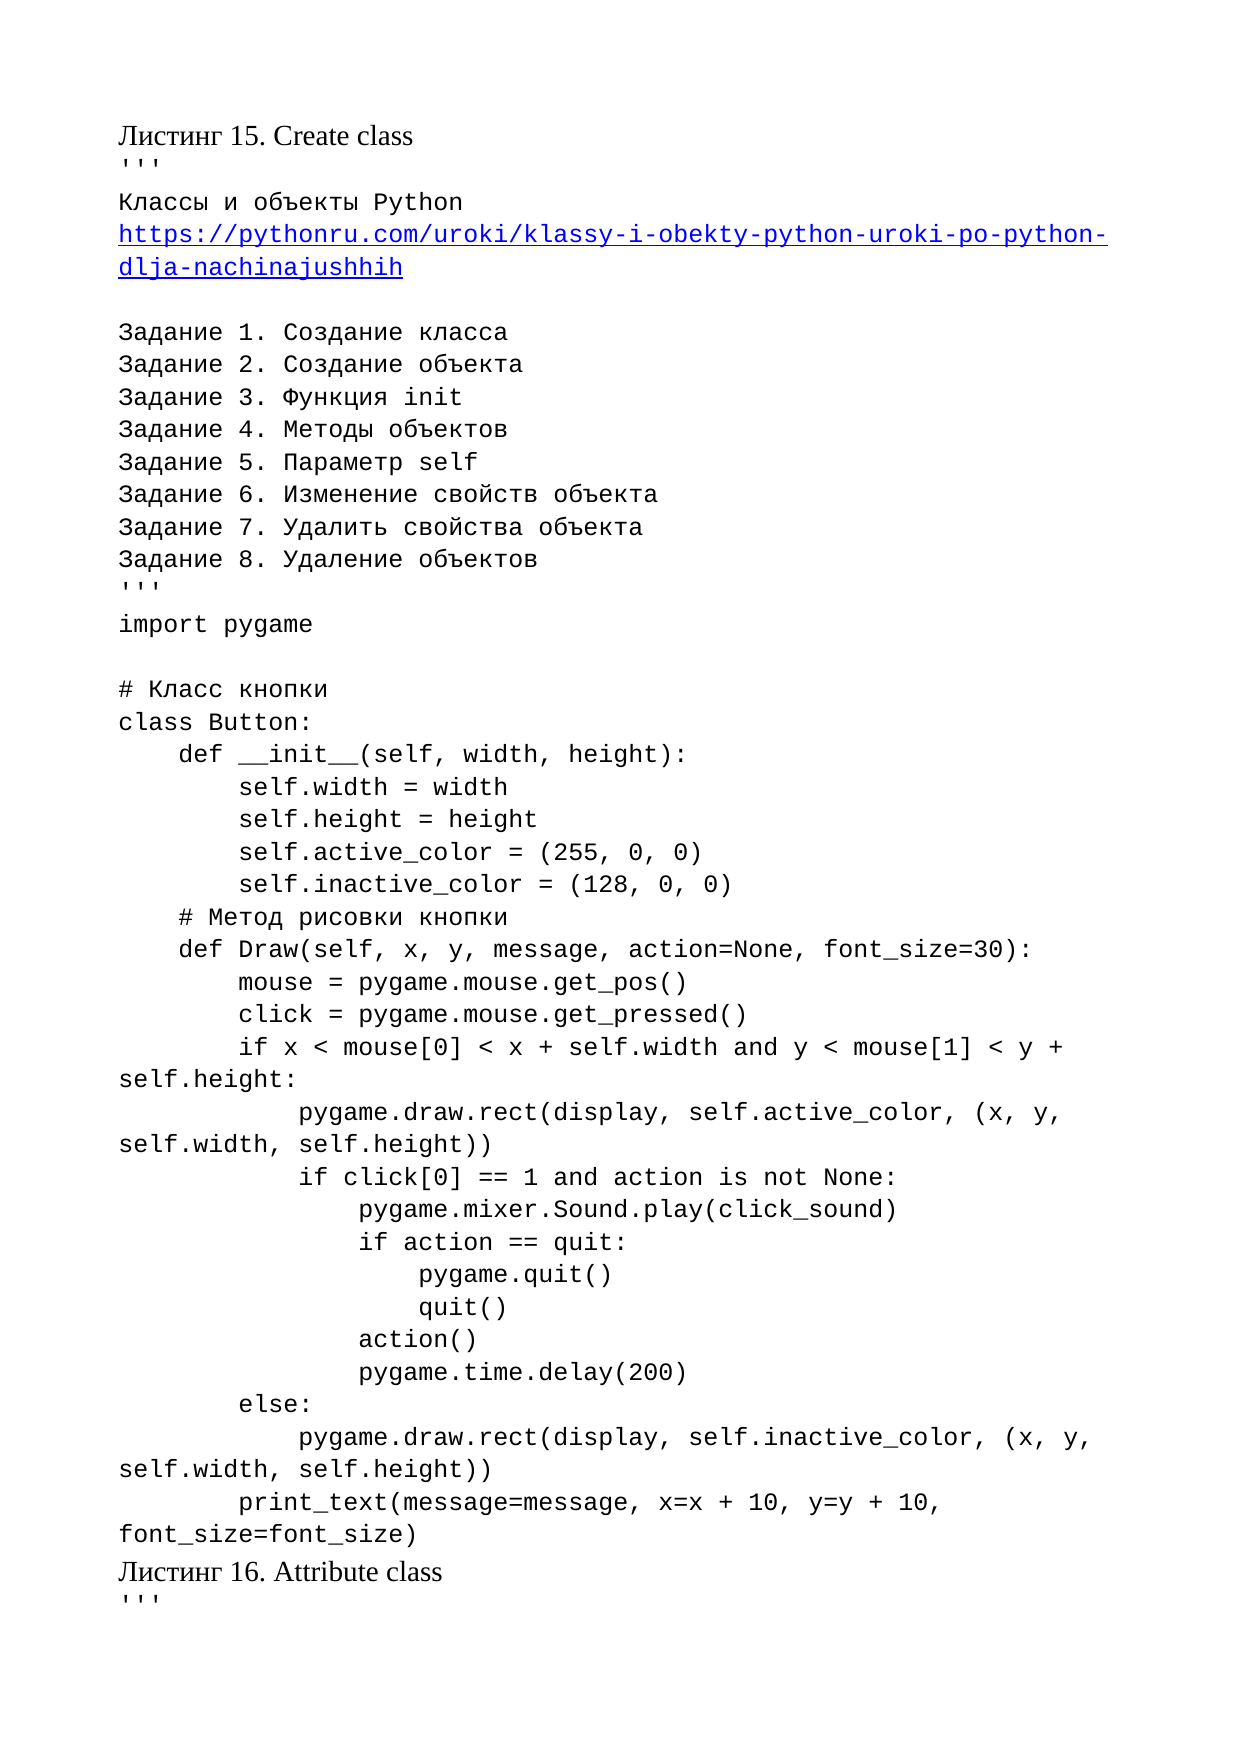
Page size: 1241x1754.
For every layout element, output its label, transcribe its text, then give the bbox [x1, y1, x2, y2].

text ''' [118, 1593, 1122, 1621]
text Листинг 16. Attribute class [118, 1554, 1122, 1588]
text Классы и объекты Python https://pythonru.com/uroki/klassy-i-obekty-python-uroki-po-python-dlja-nachinajushhih Задание 1. Создание класса Задание 2. Создание объекта Задание 3. Функция init Задание 4. Методы объектов Задание 5. Параметр self Задание 6. Изменение свойств объекта Задание 7. Удалить свойства объекта Задание 8. Удаление объектов [118, 189, 1122, 575]
text ''' [118, 157, 1122, 185]
text Листинг 15. Create class [118, 118, 1122, 152]
text import pygame # Класс кнопки class Button: def __init__(self, width, height): self.width = width self.height = height self.active_color = (255, 0, 0) self.inactive_color = (128, 0, 0) # Метод рисовки кнопки def Draw(self, x, y, message, action=None, font_size=30): mouse = pygame.mouse.get_pos() click = pygame.mouse.get_pressed() if x < mouse[0] < x + self.width and y < mouse[1] < y + self.height: pygame.draw.rect(display, self.active_color, (x, y, self.width, self.height)) if click[0] == 1 and action is not None: pygame.mixer.Sound.play(click_sound) if action == quit: pygame.quit() quit() action() pygame.time.delay(200) else: pygame.draw.rect(display, self.inactive_color, (x, y, self.width, self.height)) print_text(message=message, x=x + 10, y=y + 10, font_size=font_size) [118, 612, 1122, 1550]
text ''' [118, 579, 1122, 607]
